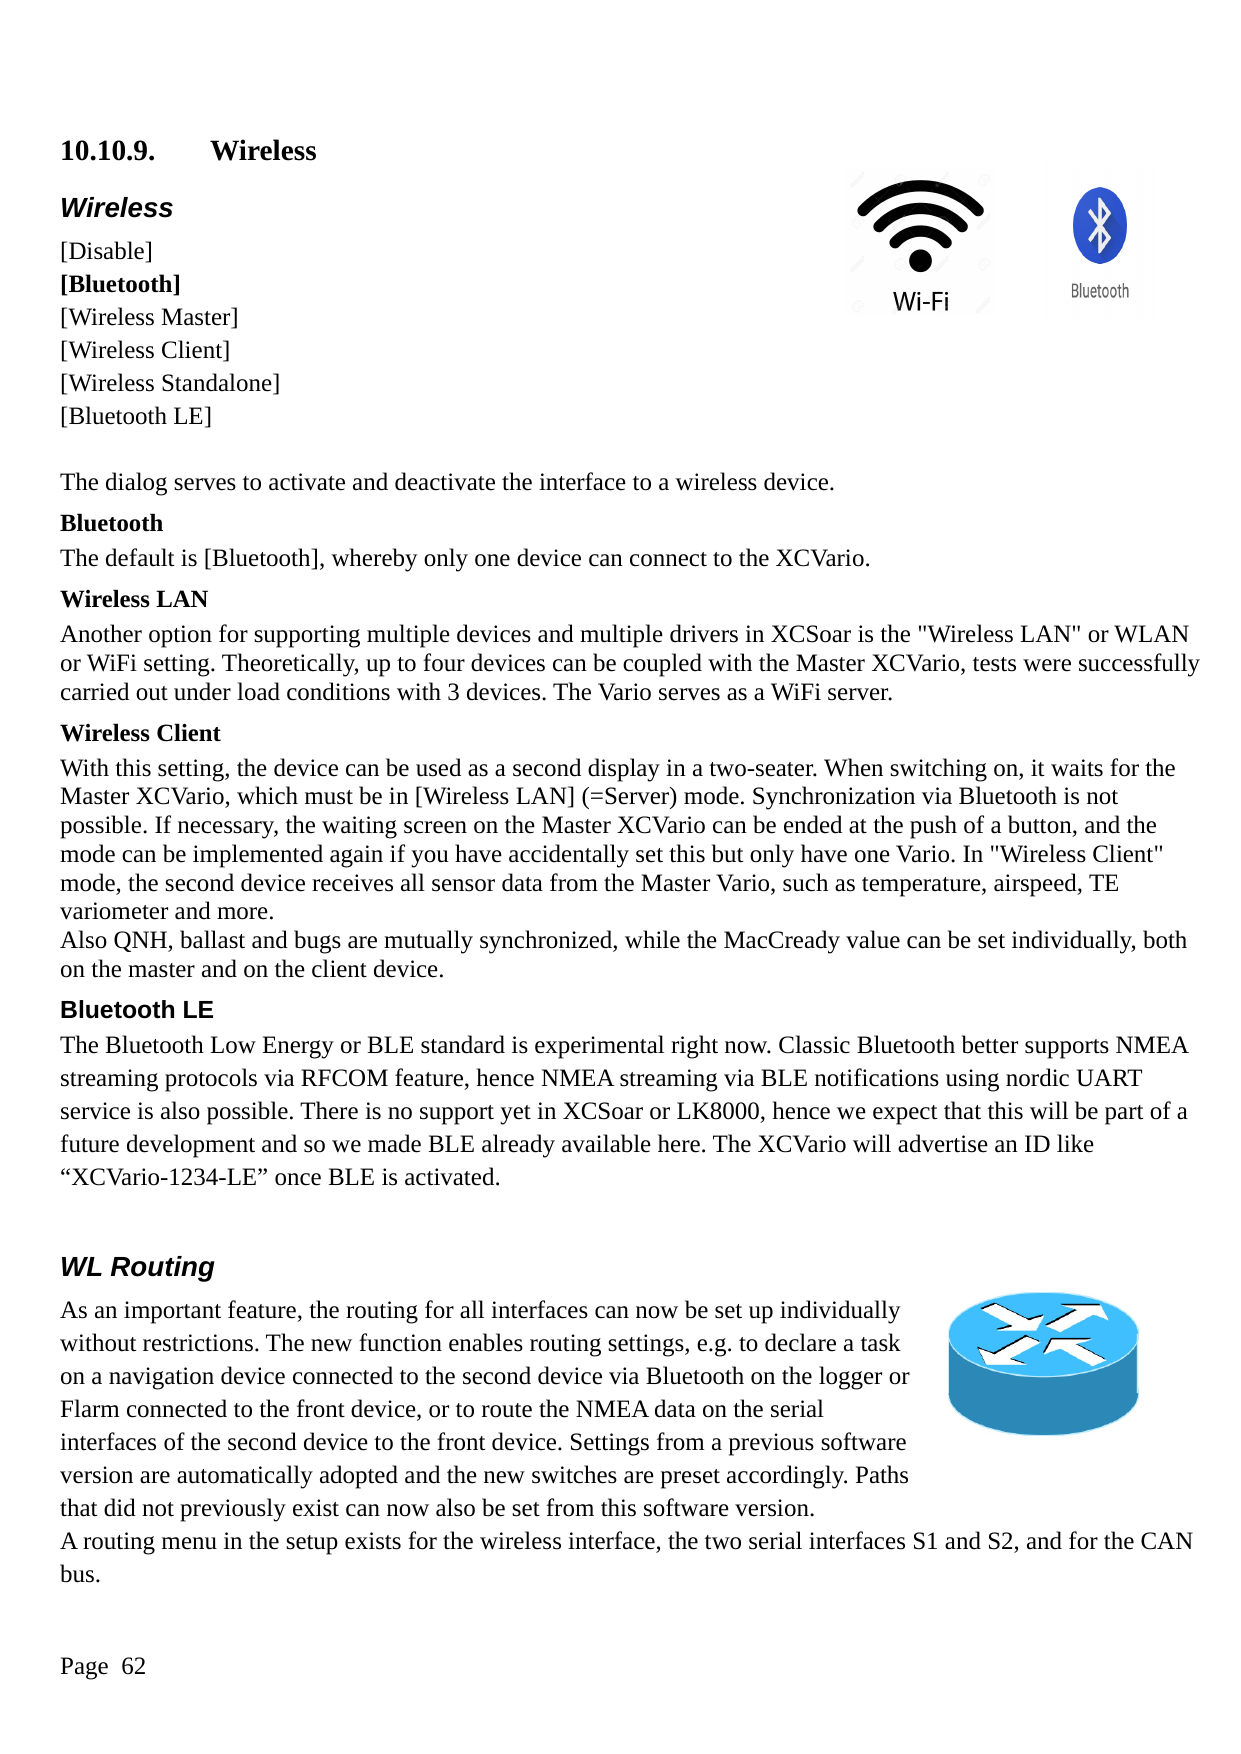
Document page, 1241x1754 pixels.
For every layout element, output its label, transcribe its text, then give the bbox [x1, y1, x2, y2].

subtitle [995, 191, 1043, 223]
text [Wireless Master] [60, 302, 1207, 331]
text Another option for supporting multiple devices and multiple drivers in XCSoar is the "Wireless LAN" or WLAN or WiFi setting. Theoretically, up to four devices can be coupled with the Master XCVario, tests were successfully carried out under load conditions with 3 devices. The Vario serves as a WiFi server. [60, 619, 1207, 705]
subtitle Wireless [60, 133, 1207, 166]
subtitle Bluetooth [60, 508, 1207, 537]
subtitle Bluetooth LE [60, 995, 1207, 1024]
text [Wireless Standalone] [60, 368, 1207, 397]
text [Bluetooth] [60, 269, 846, 298]
text [Bluetooth LE] [60, 401, 1207, 430]
picture [1043, 162, 1156, 322]
picture [926, 1264, 1165, 1464]
text [Wireless Client] [60, 335, 1207, 364]
subtitle [1156, 191, 1207, 223]
text The dialog serves to activate and deactivate the interface to a wireless device. [60, 467, 1207, 496]
subtitle Wireless Client [60, 718, 1207, 746]
text With this setting, the device can be used as a second display in a two-seater. When switching on, it waits for the Master XCVario, which must be in [Wireless LAN] (=Server) mode. Synchronization via Bluetooth is not possible. If necessary, the waiting screen on the Master XCVario can be ended at the push of a button, and the mode can be implemented again if you have accidentally set this but only have one Vario. In "Wireless Client" mode, the second device receives all sensor data from the Master Vario, such as temperature, airspeed, TE variometer and more. Also QNH, ballast and bugs are mutually synchronized, while the MacCready value can be set individually, both on the master and on the client device. [60, 753, 1207, 983]
text [1156, 269, 1207, 298]
text [Disable] [60, 236, 846, 264]
picture [846, 168, 995, 317]
text The Bluetooth Low Energy or BLE standard is experimental right now. Classic Bluetooth better supports NMEA streaming protocols via RFCOM feature, hence NMEA streaming via BLE notifications using nordic UART service is also possible. There is no support yet in XCSoar or LK8000, hence we expect that this will be part of a future development and so we made BLE already available here. The XCVario will advertise an ID like “XCVario-1234-LE” once BLE is activated. [60, 1030, 1207, 1191]
text The default is [Bluetooth], whereby only one device can connect to the XCVario. [60, 543, 1207, 572]
subtitle Wireless LAN [60, 584, 1207, 613]
subtitle Wireless [60, 191, 846, 223]
text [995, 236, 1043, 264]
text [995, 269, 1043, 298]
text [1156, 236, 1207, 264]
text As an important feature, the routing for all interfaces can now be set up individually without restrictions. The new function enables routing settings, e.g. to declare a task on a navigation device connected to the second device via Bluetooth on the logger or Flarm connected to the front device, or to route the NMEA data on the serial interfaces of the second device to the front device. Settings from a previous software version are automatically adopted and the new switches are preset accordingly. Paths that did not previously exist can now also be set from this software version. A routing menu in the setup exists for the wireless interface, the two serial interfaces S1 and S2, and for the CAN bus. [60, 1295, 1207, 1588]
subtitle WL Routing [60, 1251, 1207, 1283]
